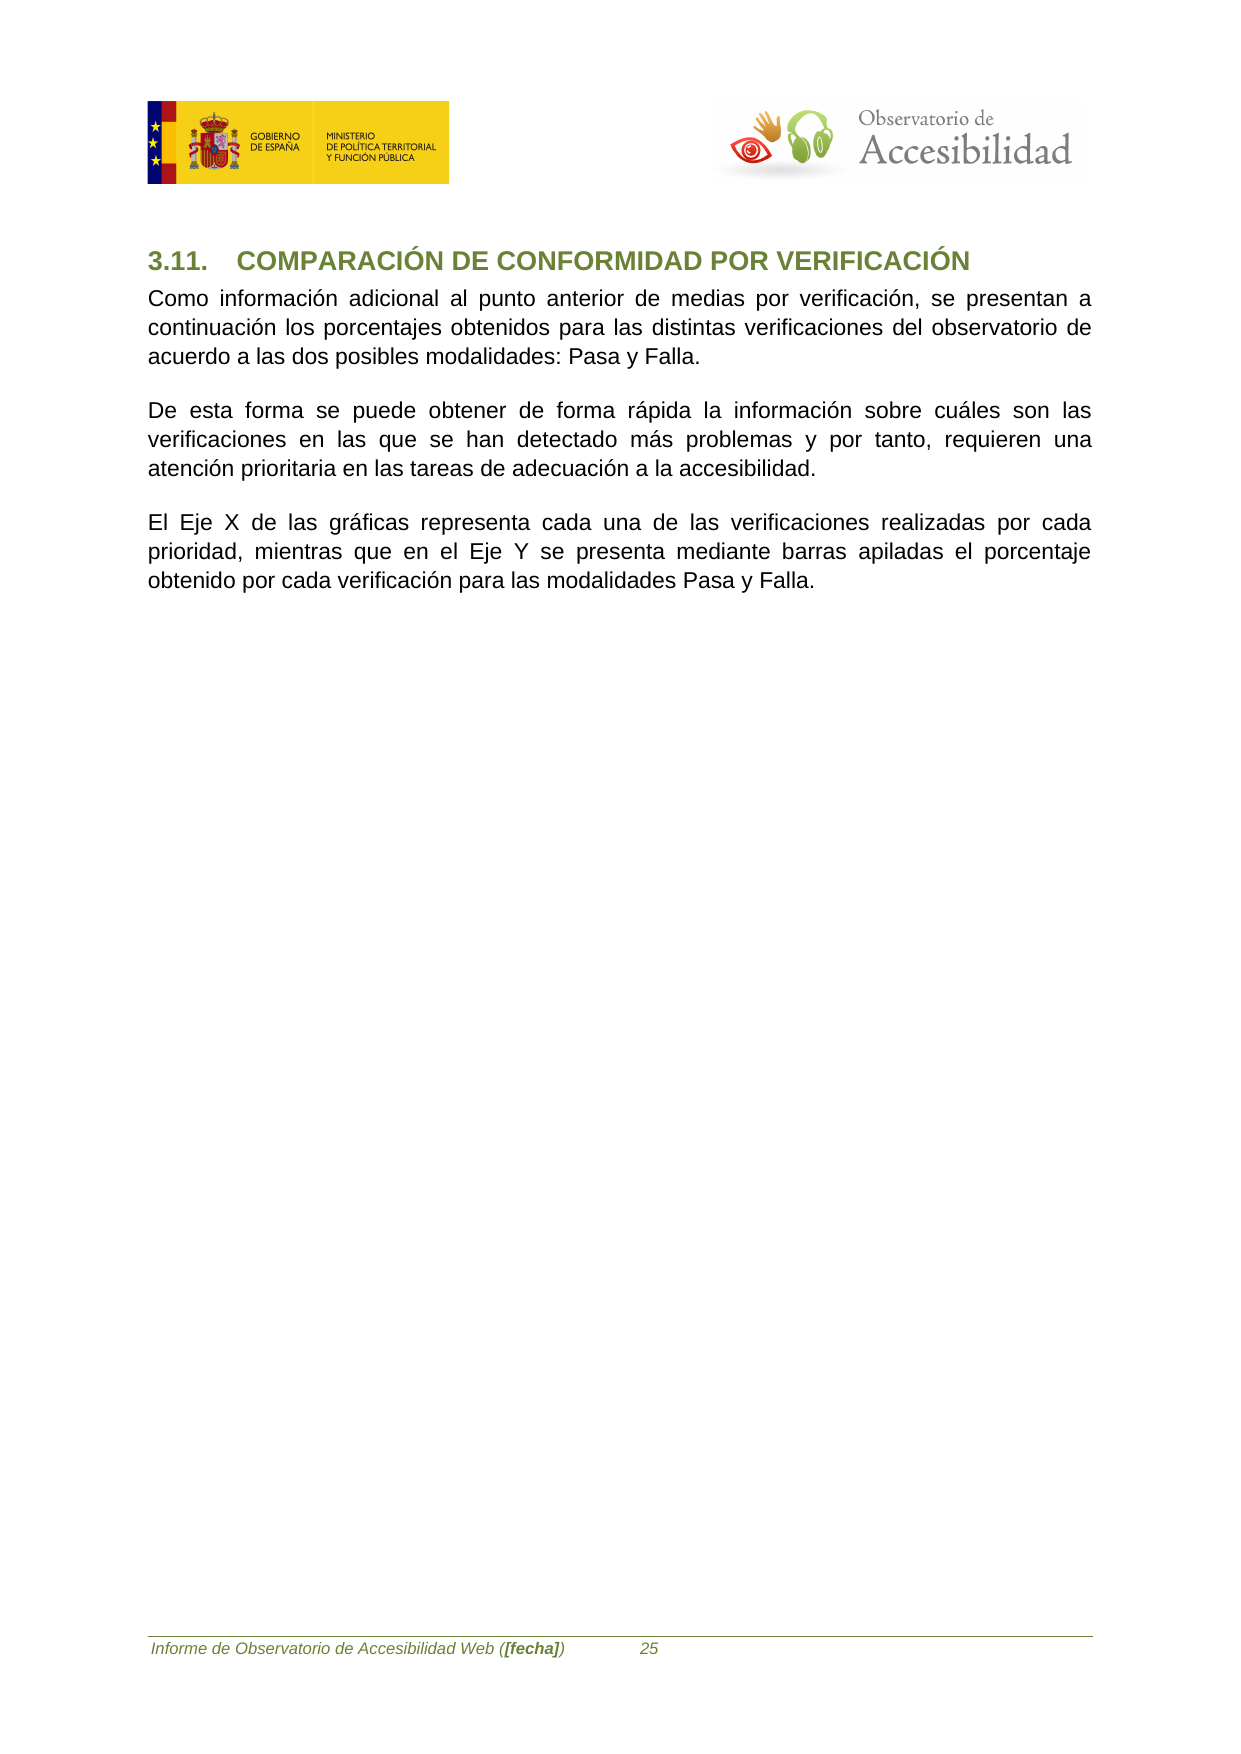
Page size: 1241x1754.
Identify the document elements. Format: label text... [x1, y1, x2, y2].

text El Eje X de las gráficas representa cada una de las verificaciones realizadas por cada prioridad, mientras que en el Eje Y se presenta mediante barras apiladas el porcentaje obtenido por cada verificación para las modalidades Pasa y Falla. [148, 509, 1092, 593]
text Como información adicional al punto anterior de medias por verificación, se presentan a continuación los porcentajes obtenidos para las distintas verificaciones del observatorio de acuerdo a las dos posibles modalidades: Pasa y Falla. [148, 285, 1092, 369]
picture [710, 101, 1086, 184]
picture [147, 101, 450, 184]
text De esta forma se puede obtener de forma rápida la información sobre cuáles son las verificaciones en las que se han detectado más problemas y por tanto, requieren una atención prioritaria en las tareas de adecuación a la accesibilidad. [148, 397, 1092, 481]
subtitle Comparación de conformidad por Verificación [148, 245, 1092, 276]
